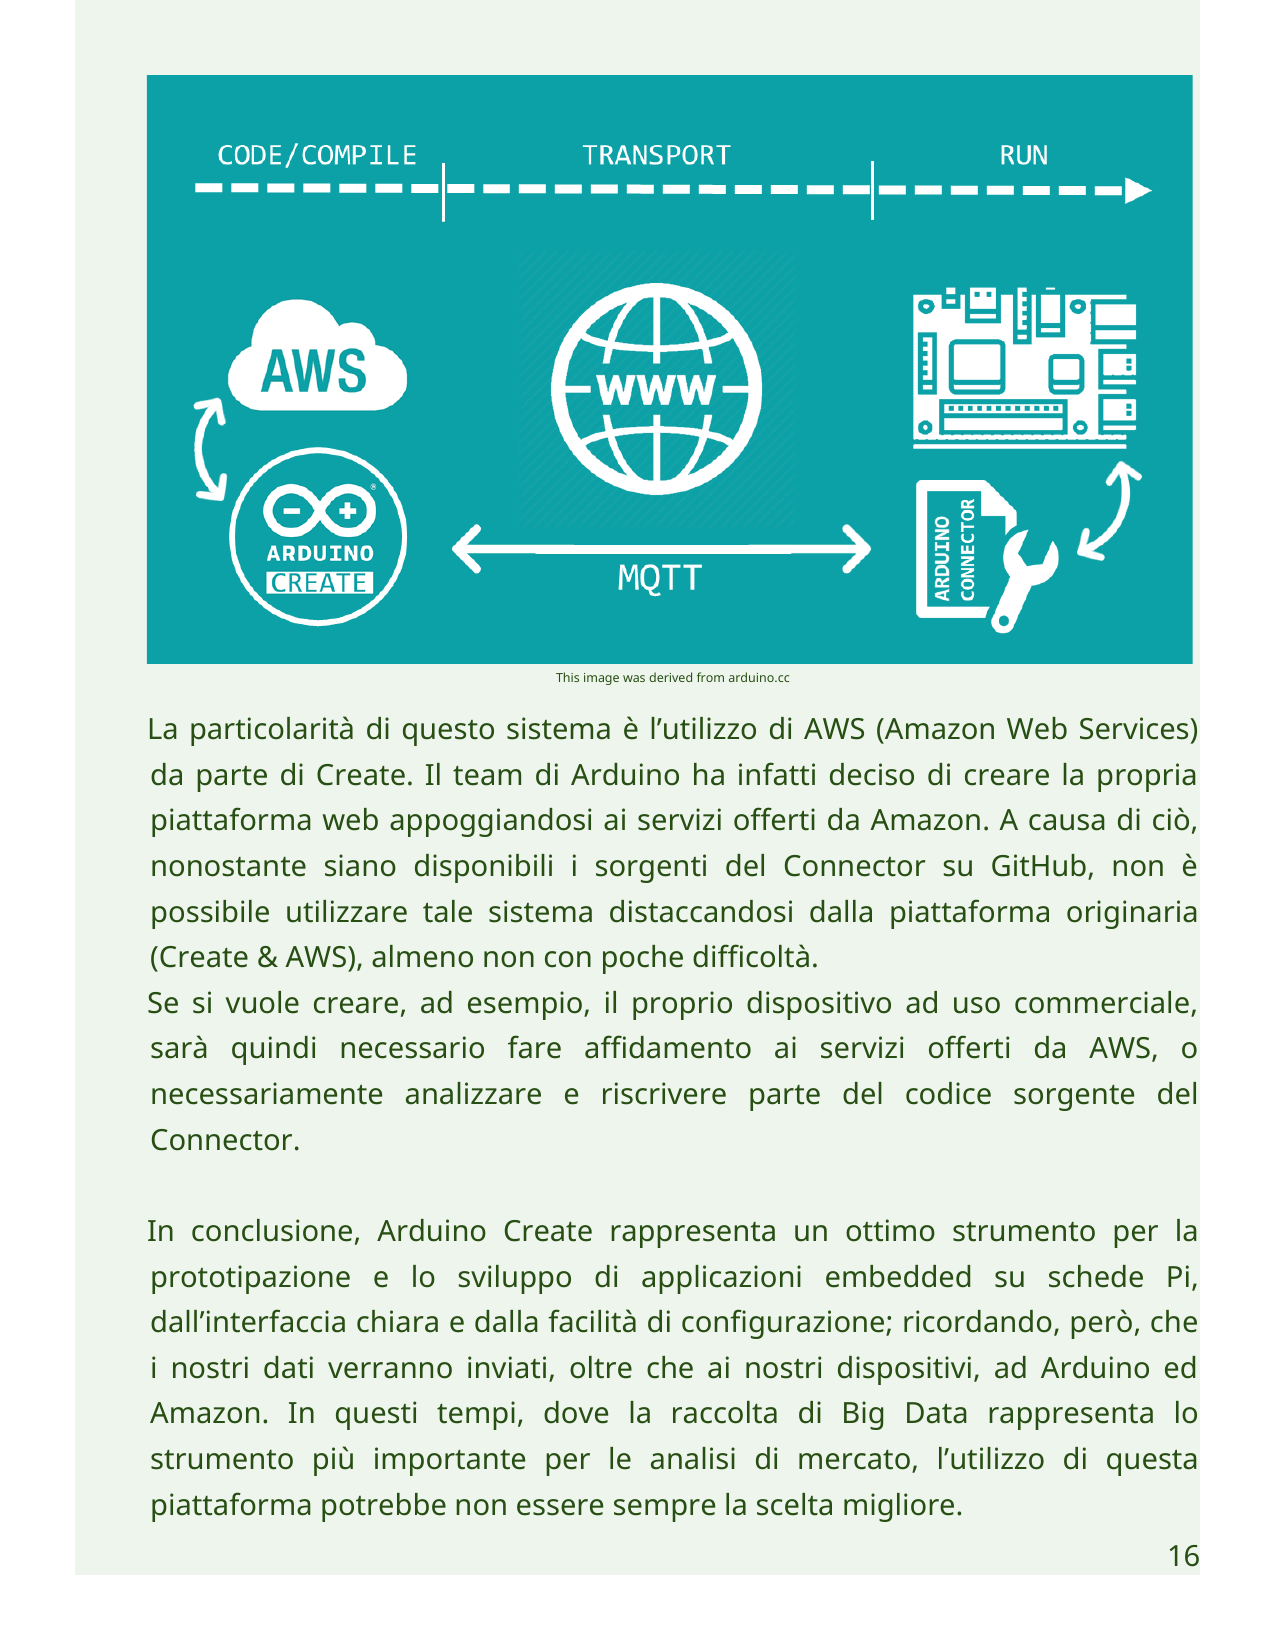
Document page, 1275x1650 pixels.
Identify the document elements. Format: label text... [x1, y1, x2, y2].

text In conclusione, Arduino Create rappresenta un ottimo strumento per la prototipazione e lo sviluppo di applicazioni embedded su schede Pi, dall’interfaccia chiara e dalla facilità di configurazione; ricordando, però, che i nostri dati verranno inviati, oltre che ai nostri dispositivi, ad Arduino ed Amazon. In questi tempi, dove la raccolta di Big Data rappresenta lo strumento più importante per le analisi di mercato, l’utilizzo di questa piattaforma potrebbe non essere sempre la scelta migliore. [147, 1210, 1200, 1524]
picture [146, 75, 1193, 664]
text This image was derived from arduino.cc [146, 669, 1200, 686]
text La particolarità di questo sistema è l’utilizzo di AWS (Amazon Web Services) da parte di Create. Il team di Arduino ha infatti deciso di creare la propria piattaforma web appoggiandosi ai servizi offerti da Amazon. A causa di ciò, nonostante siano disponibili i sorgenti del Connector su GitHub, non è possibile utilizzare tale sistema distaccandosi dalla piattaforma originaria (Create & AWS), almeno non con poche difficoltà. [147, 708, 1200, 976]
text Se si vuole creare, ad esempio, il proprio dispositivo ad uso commerciale, sarà quindi necessario fare affidamento ai servizi offerti da AWS, o necessariamente analizzare e riscrivere parte del codice sorgente del Connector. [147, 982, 1200, 1159]
